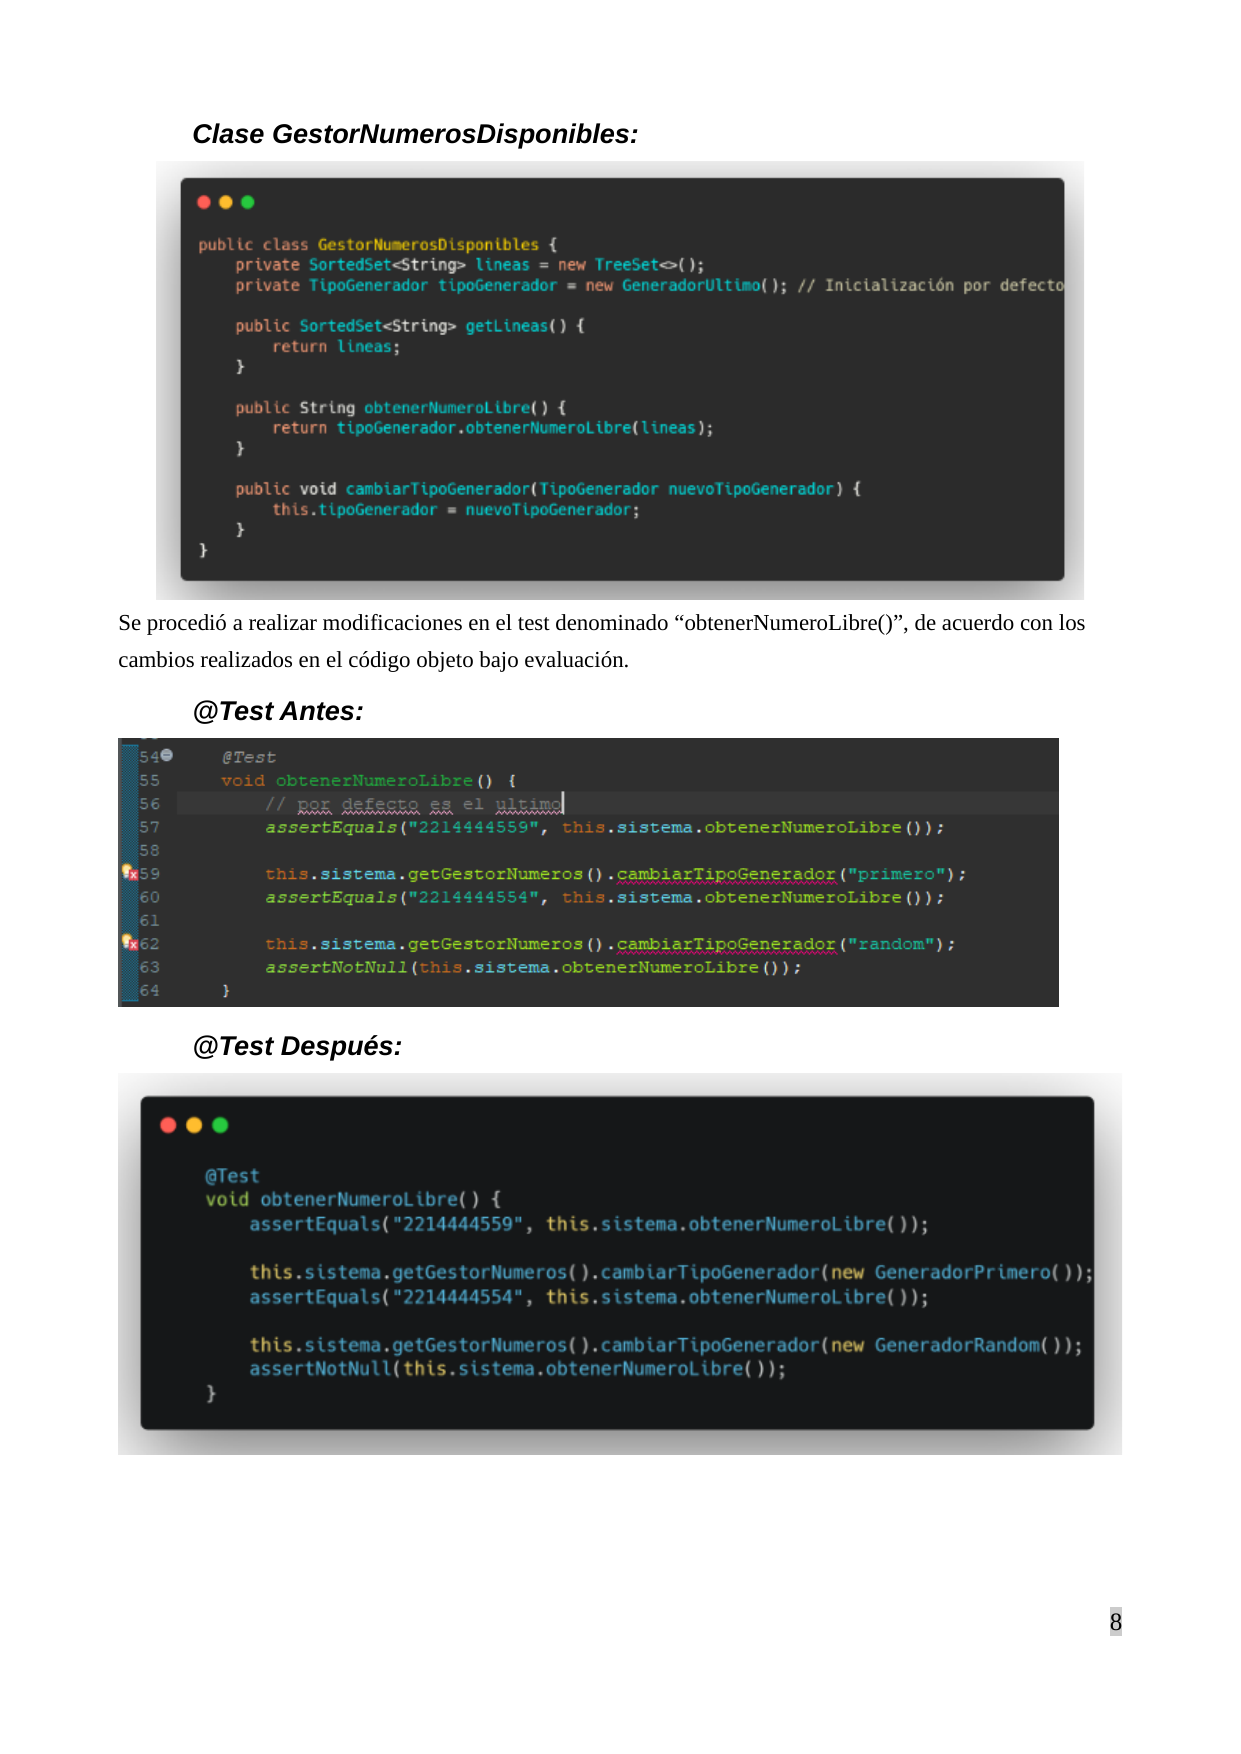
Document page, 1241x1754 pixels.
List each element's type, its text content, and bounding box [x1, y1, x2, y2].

subtitle Clase GestorNumerosDisponibles: [118, 118, 1122, 149]
picture [118, 1073, 1123, 1455]
picture [156, 161, 1085, 600]
subtitle @Test Antes: [118, 694, 1122, 726]
text Se procedió a realizar modificaciones en el test denominado “obtenerNumeroLibre()”, de acuerdo con los cambios realizados en el código objeto bajo evaluación. [118, 162, 1122, 672]
picture [118, 738, 1059, 1007]
subtitle @Test Después: [118, 1029, 1122, 1061]
